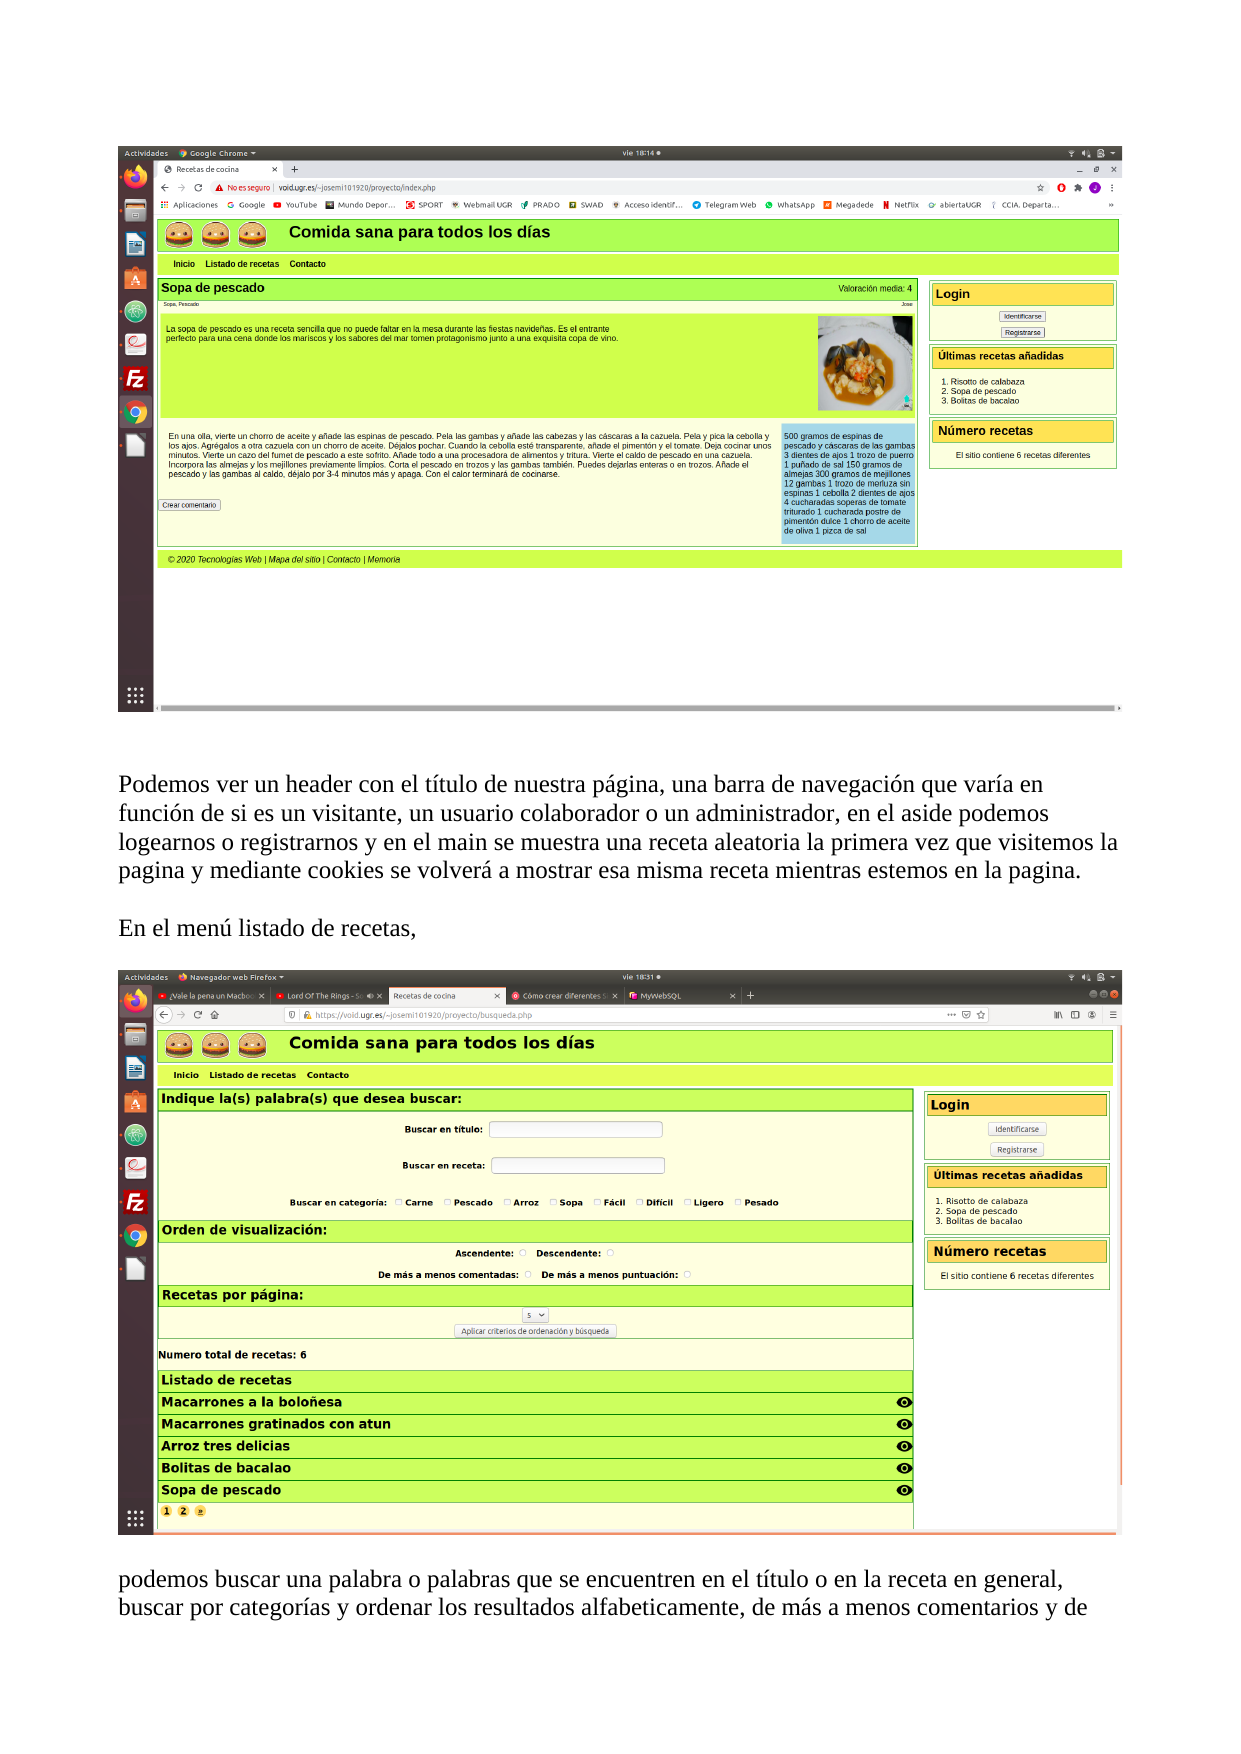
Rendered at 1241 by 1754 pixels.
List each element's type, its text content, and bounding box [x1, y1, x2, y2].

text Podemos ver un header con el título de nuestra página, una barra de navegación que varía en función de si es un visitante, un usuario colaborador o un administrador, en el aside podemos logearnos o registrarnos y en el main se muestra una receta aleatoria la primera vez que visitemos la pagina y mediante cookies se volverá a mostrar esa misma receta mientras estemos en la pagina. [118, 769, 1122, 884]
picture [118, 970, 1123, 1535]
picture [118, 146, 1123, 712]
text podemos buscar una palabra o palabras que se encuentren en el título o en la receta en general, buscar por categorías y ordenar los resultados alfabeticamente, de más a menos comentarios y de [118, 1564, 1122, 1621]
text En el menú listado de recetas, [118, 913, 1122, 942]
